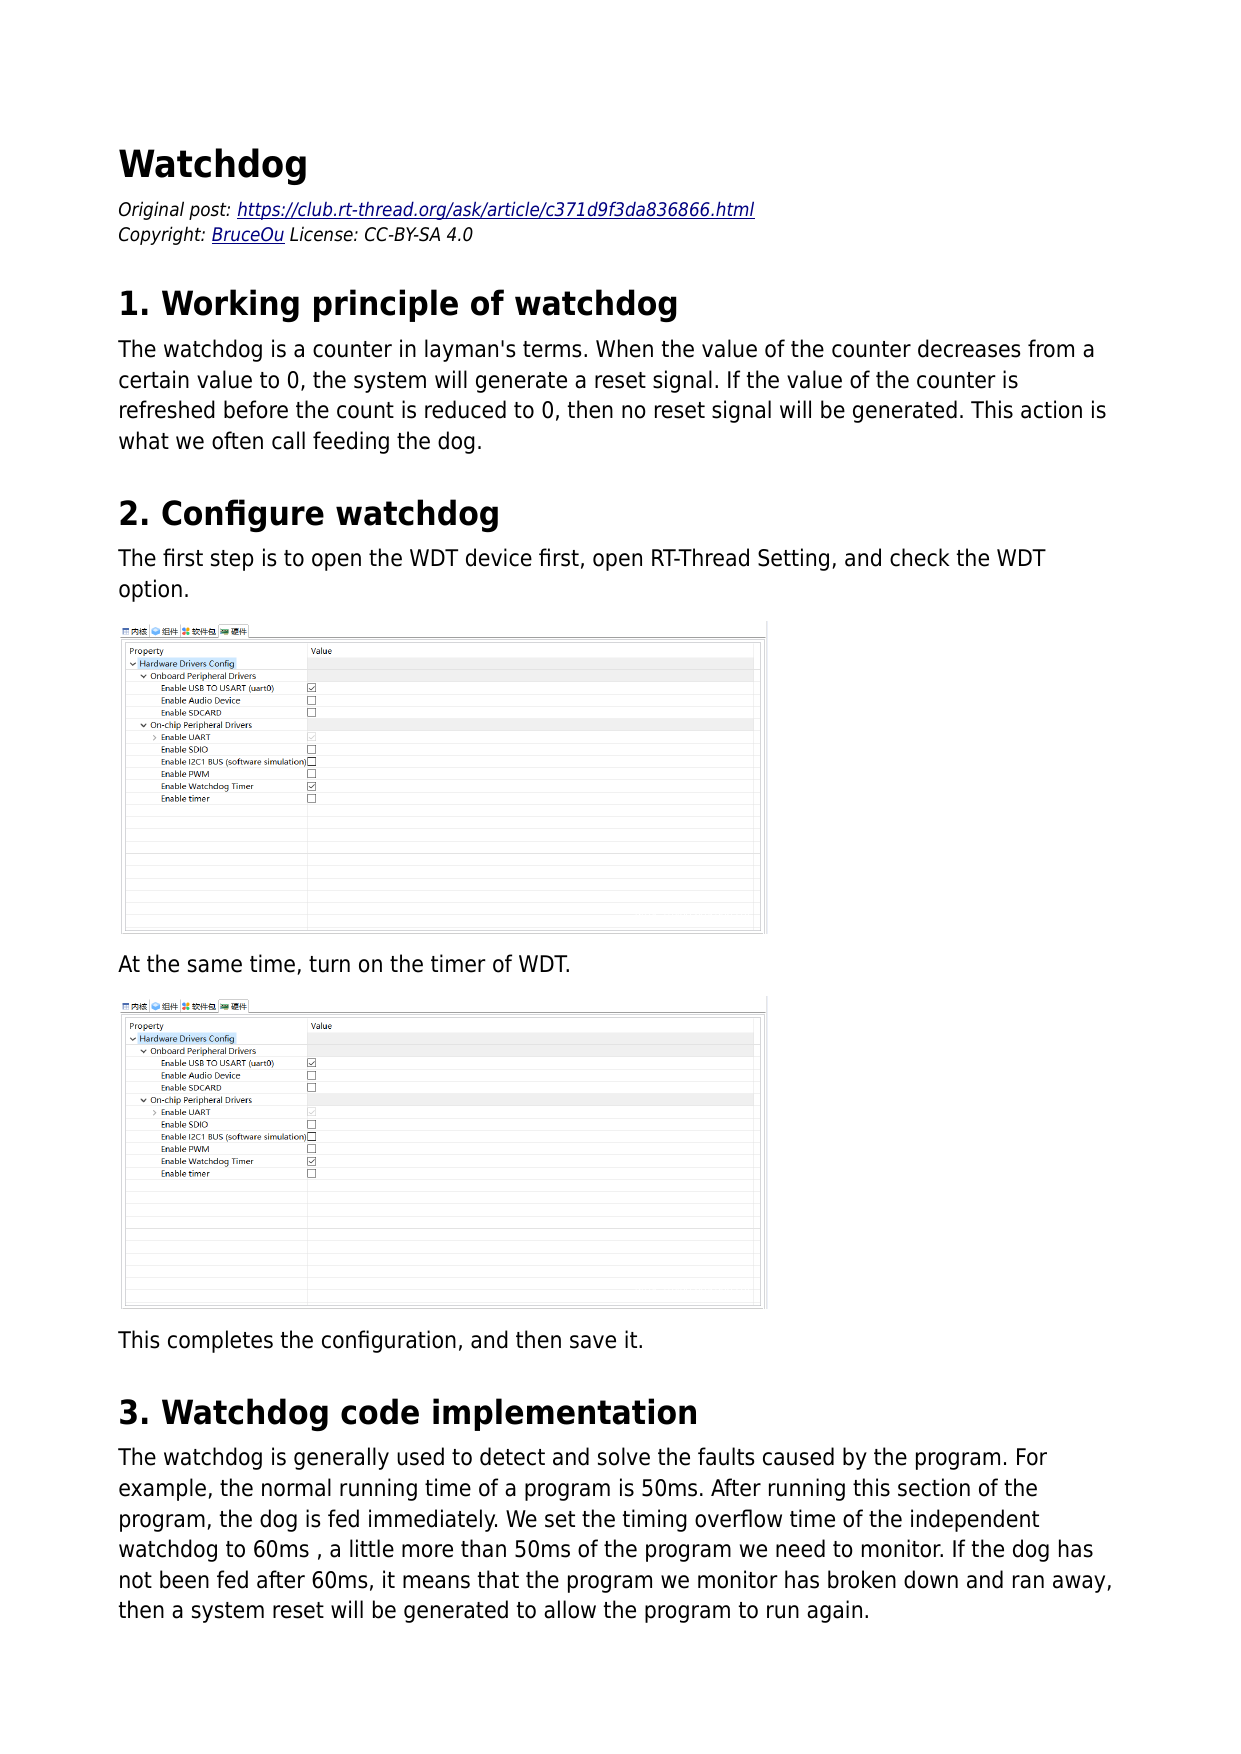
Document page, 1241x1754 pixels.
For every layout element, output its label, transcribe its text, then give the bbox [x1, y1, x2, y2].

text Copyright: BruceOu License: CC-BY-SA 4.0 [118, 224, 1122, 246]
subtitle 3. Watchdog code implementation [118, 1393, 1122, 1432]
picture [118, 996, 768, 1309]
text The watchdog is generally used to detect and solve the faults caused by the program. For example, the normal running time of a program is 50ms. After running this section of the program, the dog is fed immediately. We set the timing overflow time of the independent watchdog to 60ms , a little more than 50ms of the program we need to monitor. If the dog has not been fed after 60ms, it means that the program we monitor has broken down and ran away, then a system reset will be generated to allow the program to run again. [118, 1444, 1122, 1624]
subtitle Watchdog [118, 143, 1122, 187]
subtitle 1. Working principle of watchdog [118, 285, 1122, 324]
text The watchdog is a counter in layman's terms. When the value of the counter decreases from a certain value to 0, the system will generate a reset signal. If the value of the counter is refreshed before the count is reduced to 0, then no reset signal will be generated. This action is what we often call feeding the dog. [118, 336, 1122, 455]
subtitle 2. Configure watchdog [118, 494, 1122, 533]
text The first step is to open the WDT device first, open RT-Thread Setting, and check the WDT option. [118, 546, 1122, 603]
picture [118, 621, 768, 934]
text At the same time, turn on the timer of WDT. [118, 952, 1122, 978]
text This completes the configuration, and then save it. [118, 1327, 1122, 1354]
text Original post: https://club.rt-thread.org/ask/article/c371d9f3da836866.html [118, 199, 1122, 221]
